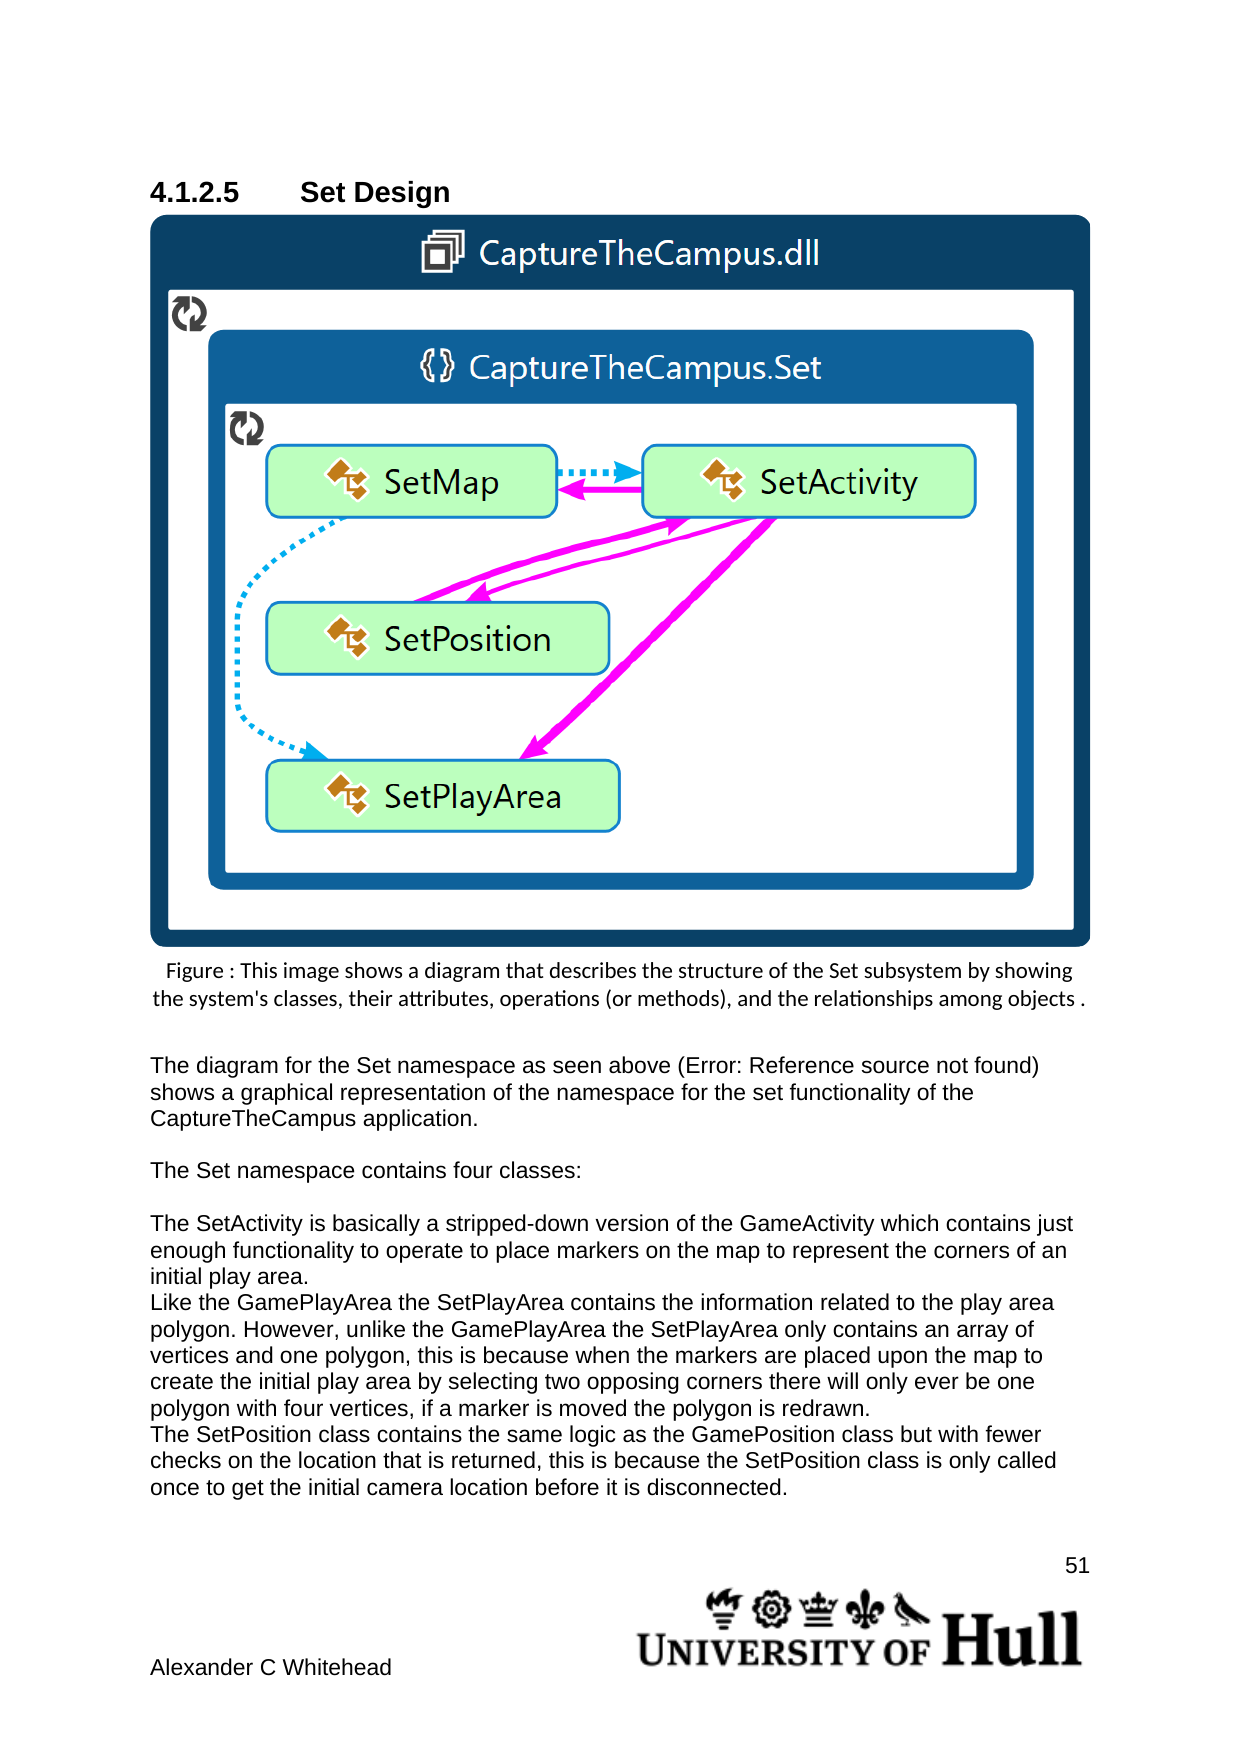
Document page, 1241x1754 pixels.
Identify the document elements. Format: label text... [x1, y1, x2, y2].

text The diagram for the Set namespace as seen above (Figure 23) shows a graphical representation of the namespace for the set functionality of the CaptureTheCampus application. [150, 1052, 1090, 1131]
picture [150, 214, 1091, 947]
text Like the GamePlayArea the SetPlayArea contains the information related to the play area polygon. However, unlike the GamePlayArea the SetPlayArea only contains an array of vertices and one polygon, this is because when the markers are placed upon the map to create the initial play area by selecting two opposing corners there will only ever be one polygon with four vertices, if a marker is moved the polygon is redrawn. [150, 1289, 1090, 1421]
text The Set namespace contains four classes: [150, 1157, 1090, 1184]
picture [630, 1578, 1091, 1676]
subtitle Set Design [150, 175, 1090, 208]
text The SetActivity is basically a stripped-down version of the GameActivity which contains just enough functionality to operate to place markers on the map to represent the corners of an initial play area. [150, 1210, 1090, 1289]
text The SetPosition class contains the same logic as the GamePosition class but with fewer checks on the location that is returned, this is because the SetPosition class is only called once to get the initial camera location before it is disconnected. [150, 1421, 1090, 1500]
